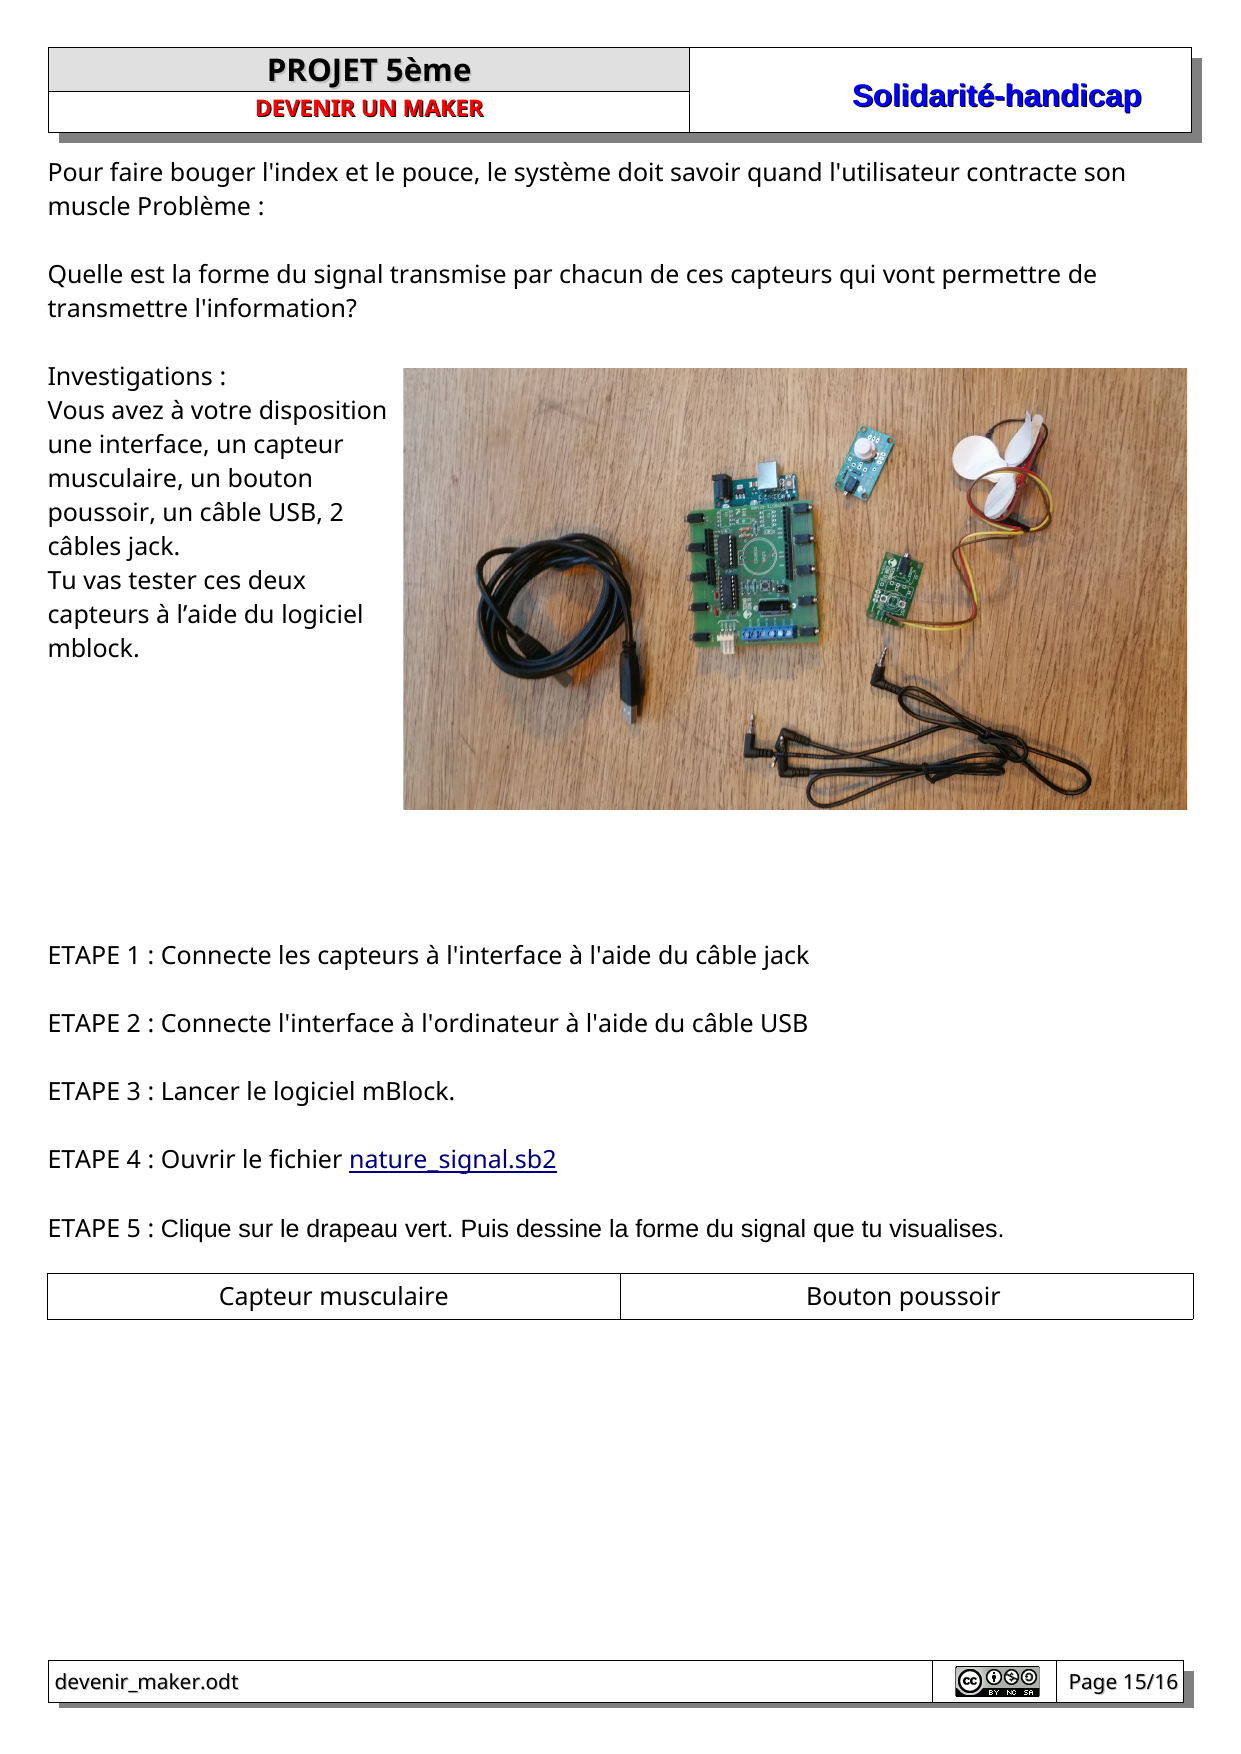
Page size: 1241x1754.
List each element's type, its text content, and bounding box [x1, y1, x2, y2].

text Quelle est la forme du signal transmise par chacun de ces capteurs qui vont permettre de transmettre l'information? [47, 256, 1193, 324]
table_header Bouton poussoir [621, 1274, 1193, 1319]
text ETAPE 3 : Lancer le logiciel mBlock. [47, 1074, 1193, 1108]
text ETAPE 4 : Ouvrir le fichier nature_signal.sb2 [47, 1142, 1193, 1176]
text Investigations : [47, 359, 1193, 393]
text ETAPE 1 : Connecte les capteurs à l'interface à l'aide du câble jack [47, 938, 1193, 972]
picture [955, 1666, 1040, 1697]
picture [403, 368, 1188, 810]
text Vous avez à votre disposition une interface, un capteur musculaire, un bouton poussoir, un câble USB, 2 câbles jack. [47, 393, 403, 563]
text ETAPE 5 : Clique sur le drapeau vert. Puis dessine la forme du signal que tu visualises. [47, 1210, 1193, 1244]
text Pour faire bouger l'index et le pouce, le système doit savoir quand l'utilisateur contracte son muscle Problème : [47, 154, 1193, 222]
text ETAPE 2 : Connecte l'interface à l'ordinateur à l'aide du câble USB [47, 1006, 1193, 1040]
text Tu vas tester ces deux capteurs à l’aide du logiciel mblock. [47, 563, 403, 665]
table_header Capteur musculaire [48, 1274, 620, 1319]
